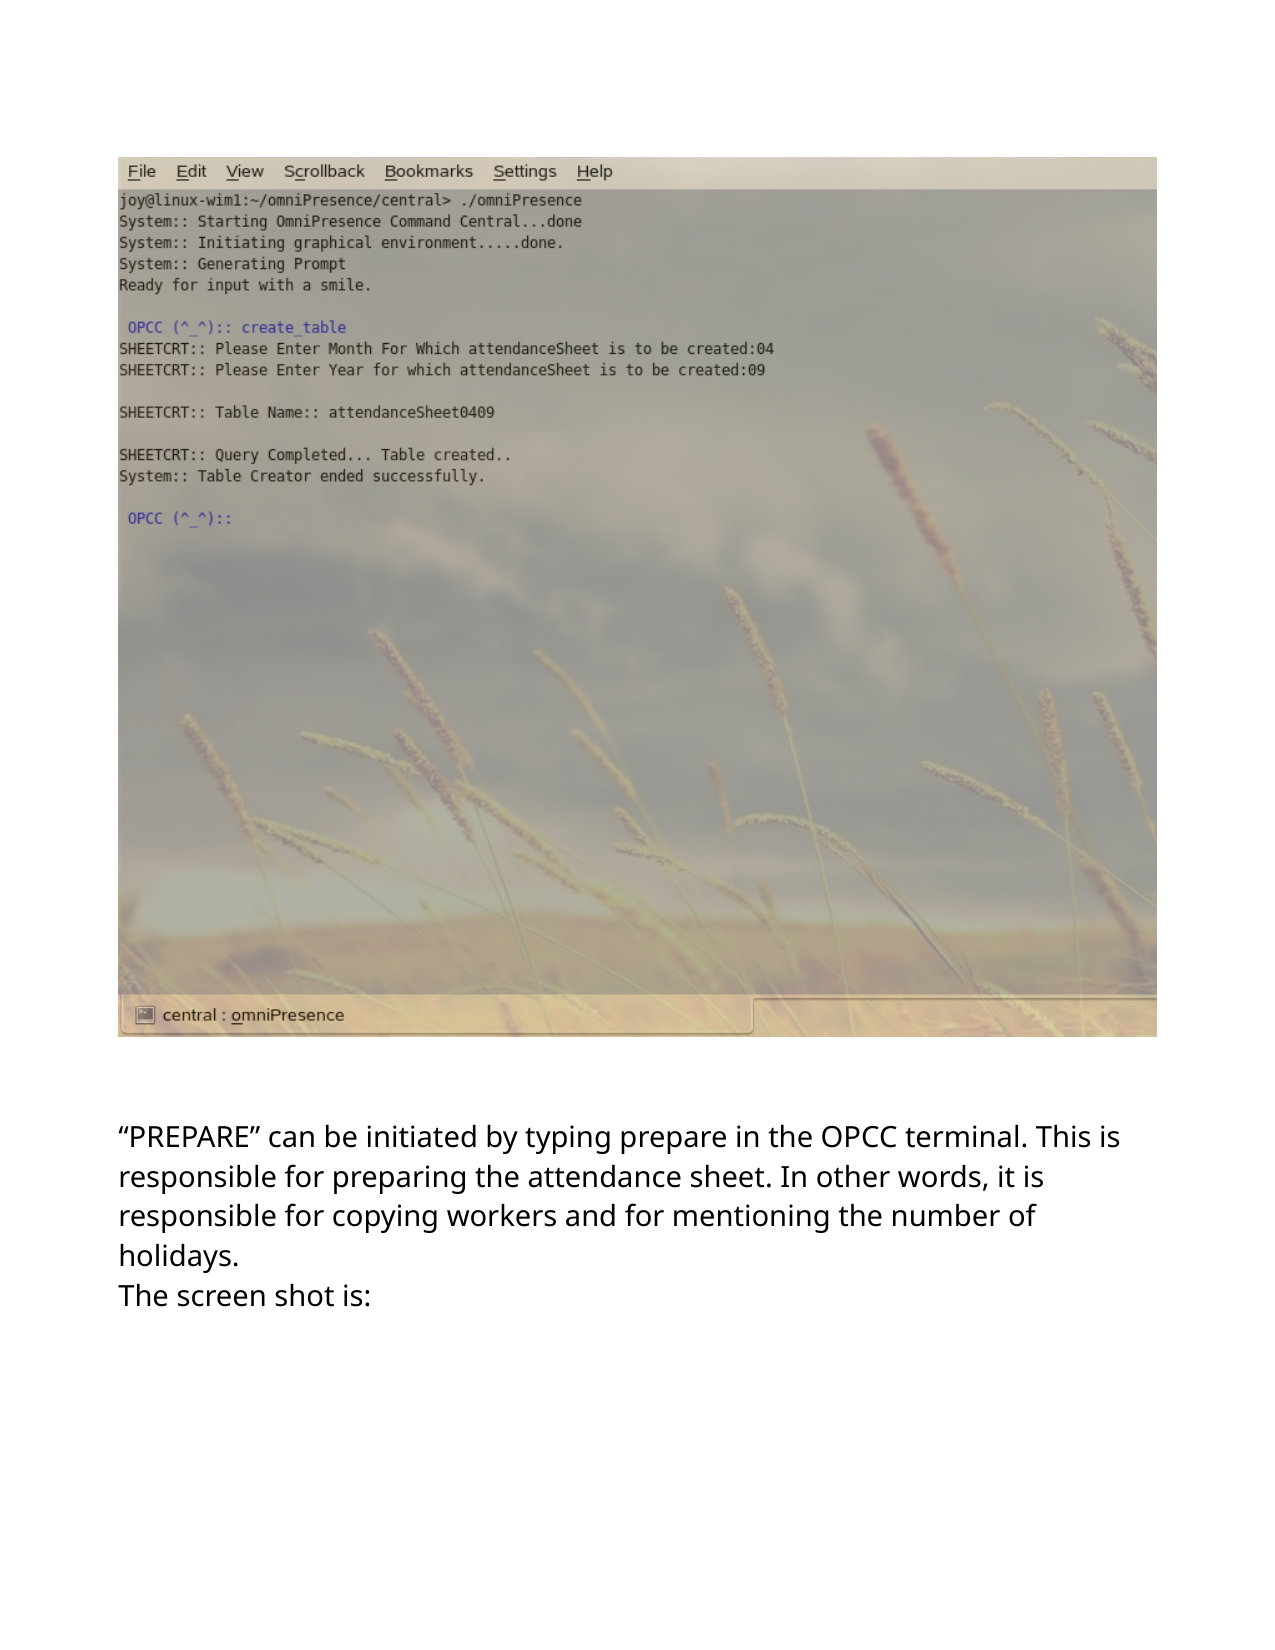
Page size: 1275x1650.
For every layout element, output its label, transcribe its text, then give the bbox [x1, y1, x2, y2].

text The screen shot is: [118, 1275, 1157, 1315]
picture [118, 157, 1157, 1037]
text “PREPARE” can be initiated by typing prepare in the OPCC terminal. This is responsible for preparing the attendance sheet. In other words, it is responsible for copying workers and for mentioning the number of holidays. [118, 1116, 1157, 1275]
